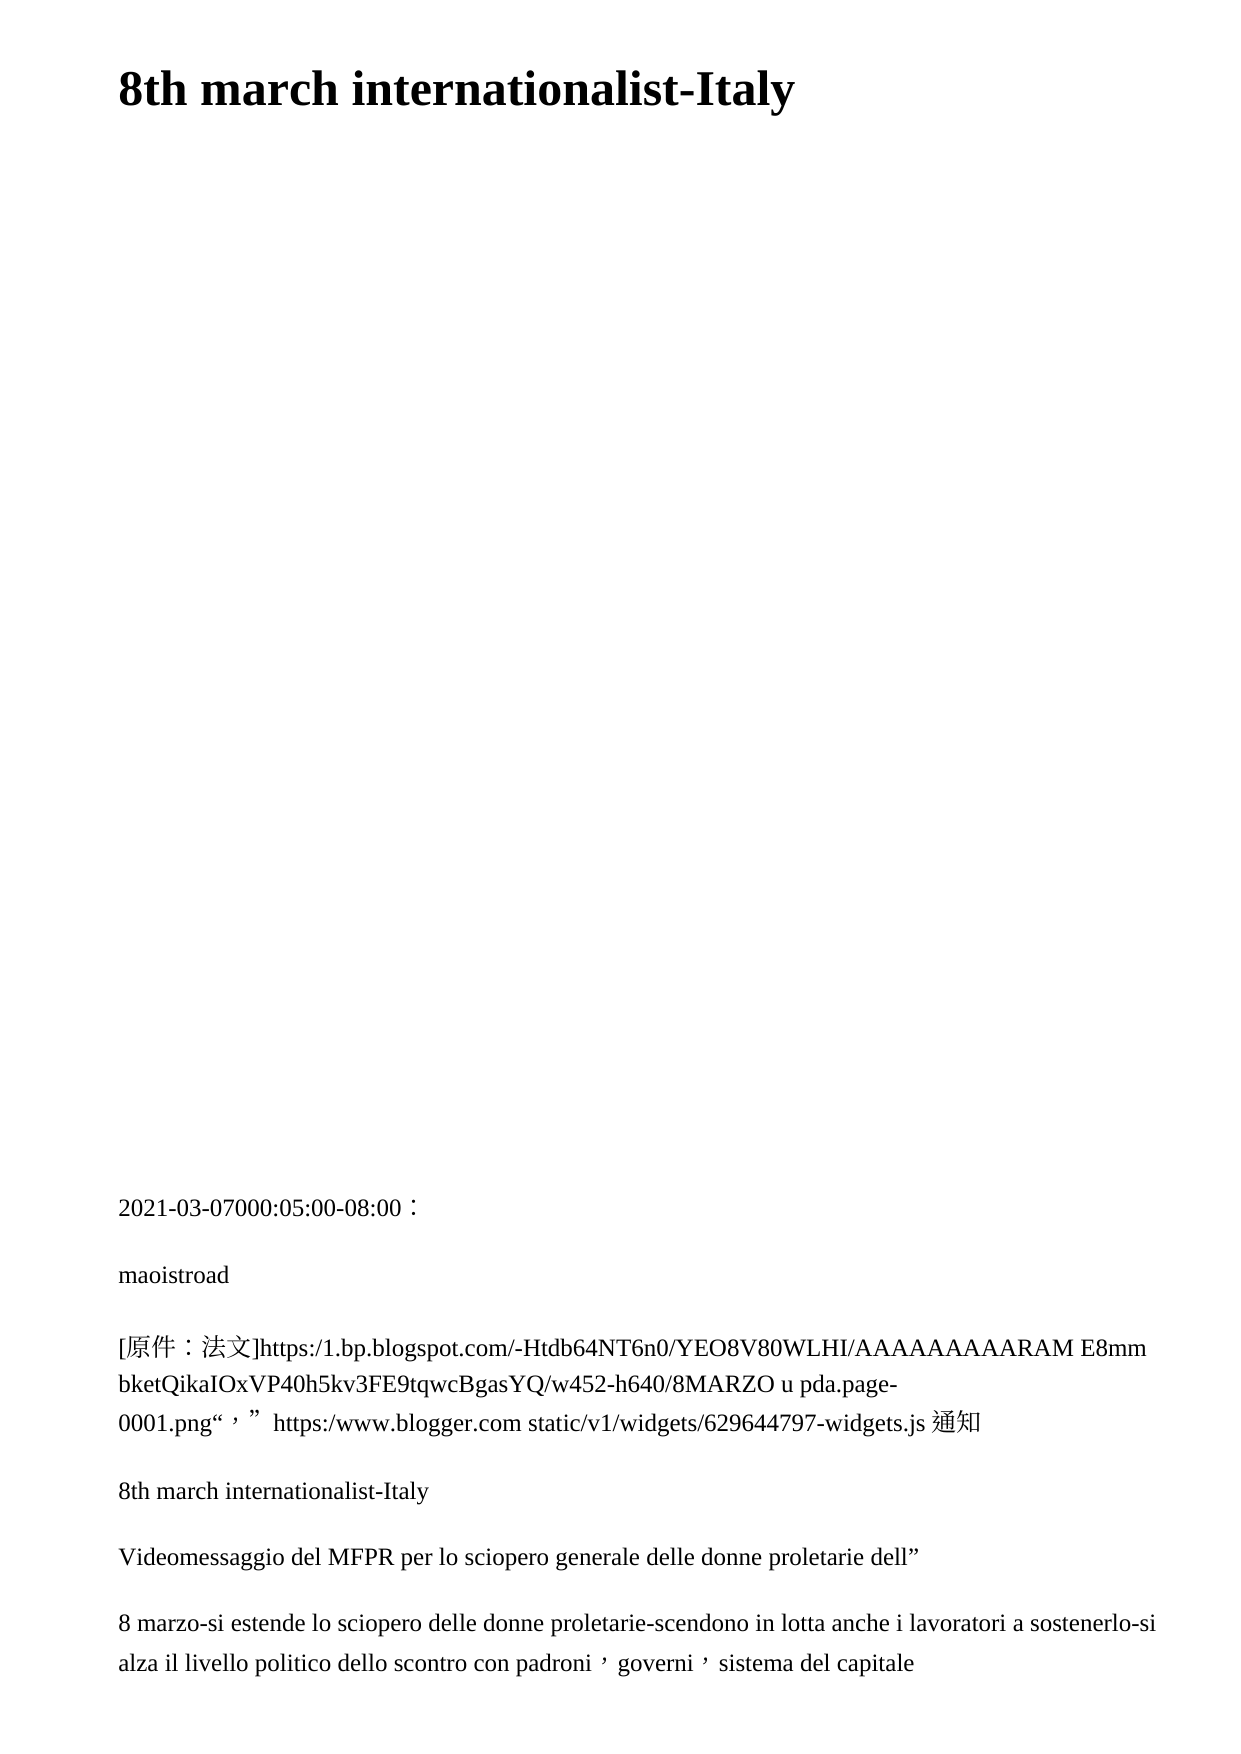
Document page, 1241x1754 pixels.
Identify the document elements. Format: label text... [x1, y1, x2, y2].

text 2021-03-07000:05:00-08:00： maoistroad [原件：法文]https:/1.bp.blogspot.com/-Htdb64NT6n0/YEO8V80WLHI/AAAAAAAAARAM E8mm bketQikaIOxVP40h5kv3FE9tqwcBgasYQ/w452-h640/8MARZO u pda.page-0001.png“，”https:/www.blogger.com static/v1/widgets/629644797-widgets.js通知 8th march internationalist-Italy Videomessaggio del MFPR per lo sciopero generale delle donne proletarie dell” 8 marzo-si estende lo sciopero delle donne proletarie-scendono in lotta anche i lavoratori a sostenerlo-si alza il livello politico dello scontro con padroni，governi，sistema del capitale [118, 1153, 1181, 1678]
subtitle 8th march internationalist-Italy [118, 59, 1181, 117]
